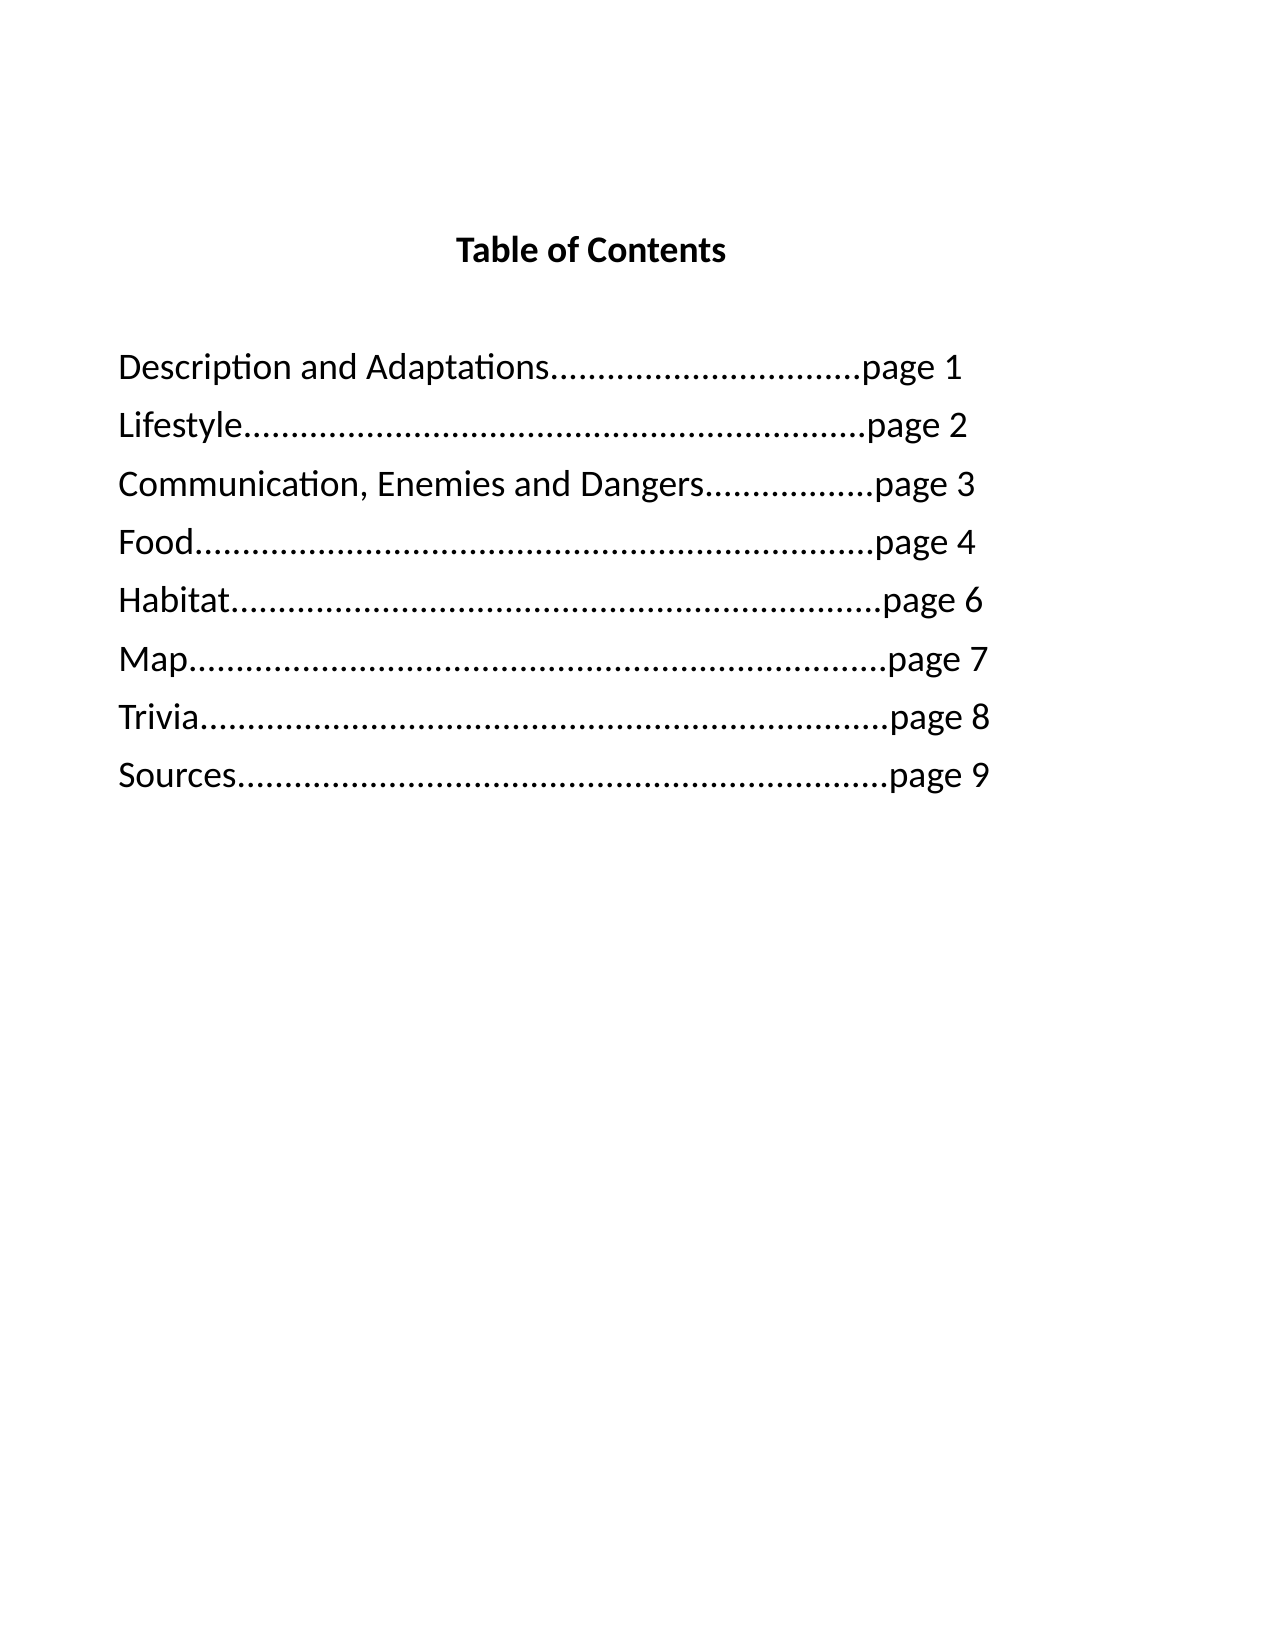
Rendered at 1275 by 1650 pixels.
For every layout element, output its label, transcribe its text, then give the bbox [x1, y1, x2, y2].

text Habitat.....................................................................page 6 [118, 576, 1157, 622]
text Lifestyle..................................................................page 2 [118, 401, 1157, 447]
text Trivia.........................................................................page 8 [118, 693, 1157, 739]
text Sources.....................................................................page 9 [118, 751, 1157, 797]
text Communication, Enemies and Dangers..................page 3 [118, 460, 1157, 506]
subtitle Table of Contents [118, 226, 1157, 272]
text Food........................................................................page 4 [118, 518, 1157, 564]
text Description and Adaptations.................................page 1 [118, 343, 1157, 389]
text Map..........................................................................page 7 [118, 635, 1157, 681]
